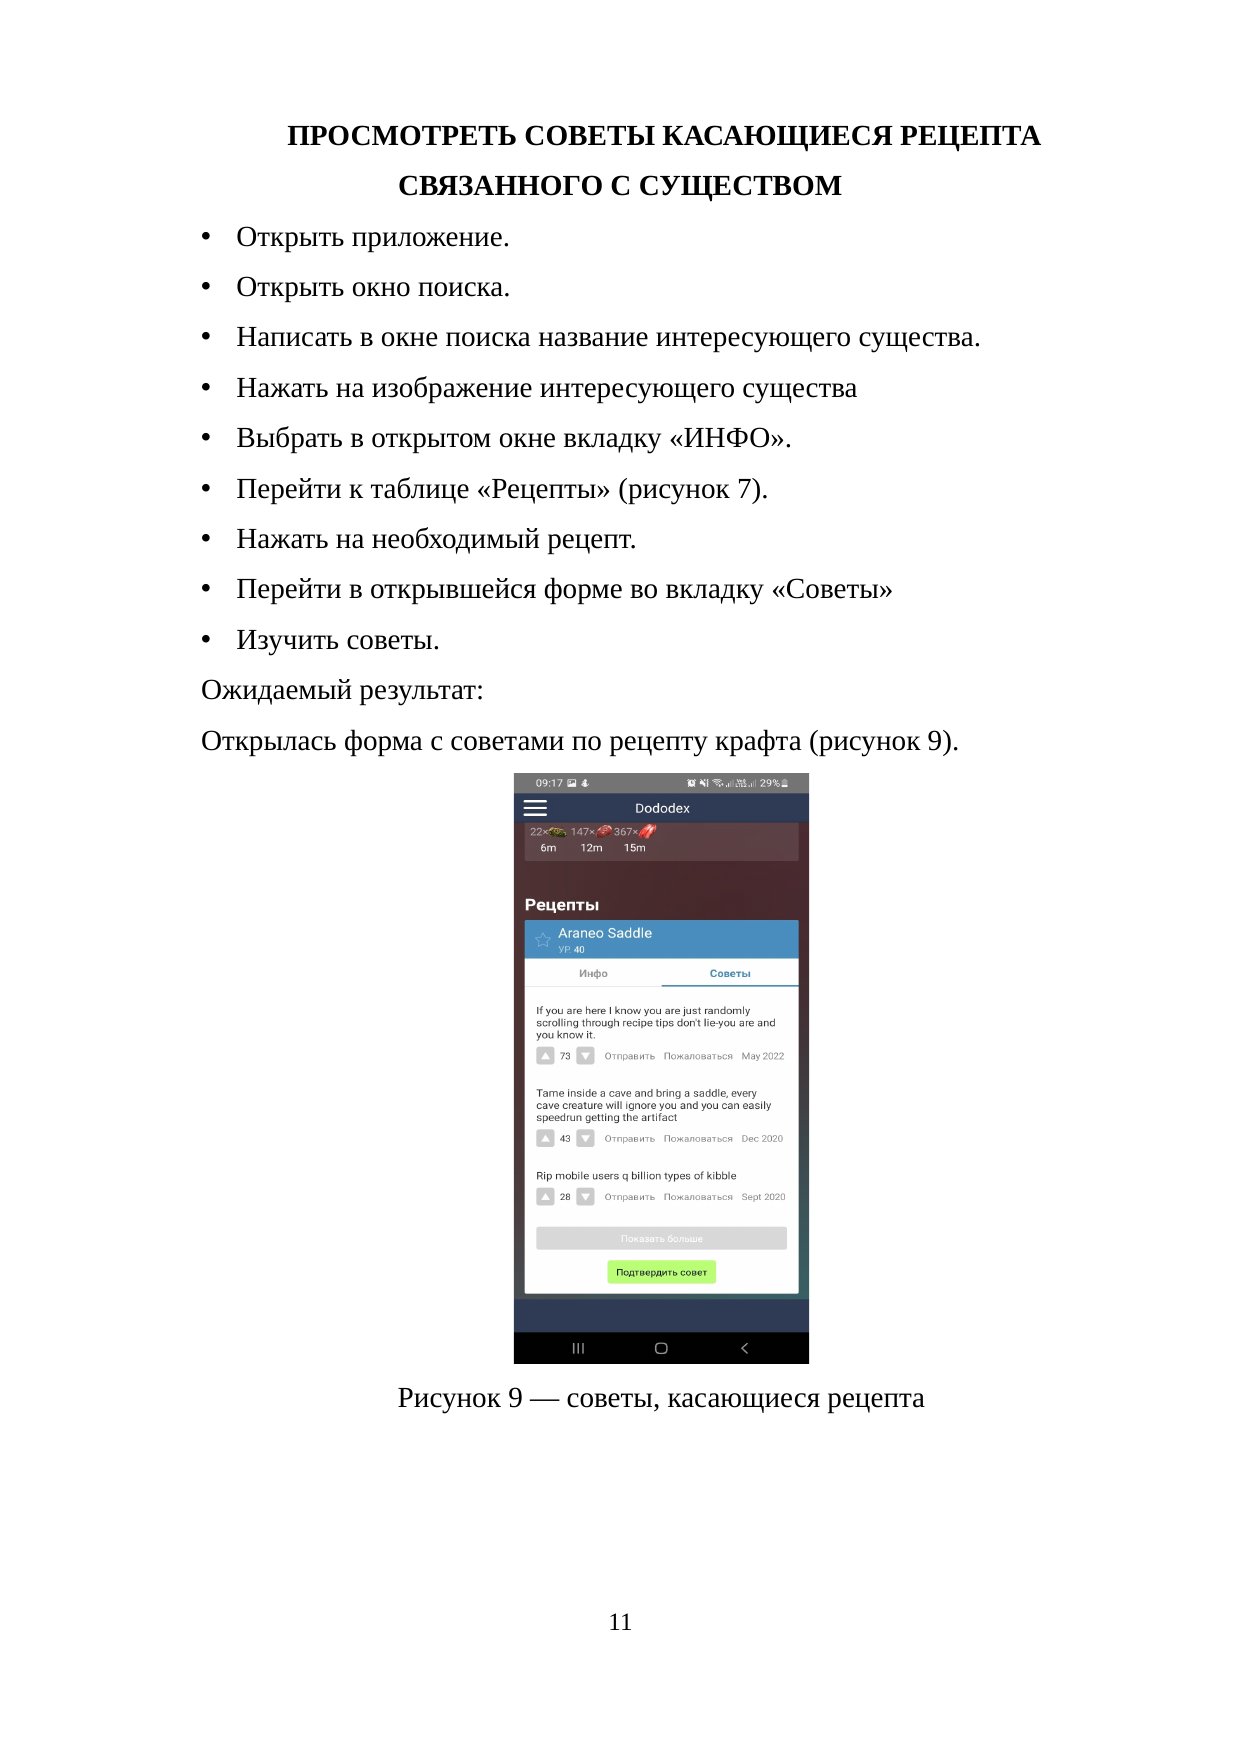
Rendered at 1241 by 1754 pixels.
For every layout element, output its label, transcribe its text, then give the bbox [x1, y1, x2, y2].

list Изучить советы. [201, 622, 1122, 656]
list Нажать на изображение интересующего существа [201, 370, 1122, 404]
list Открыть окно поиска. [201, 269, 1122, 303]
list Нажать на необходимый рецепт. [201, 521, 1122, 555]
list Выбрать в открытом окне вкладку «ИНФО». [201, 420, 1122, 454]
list Открыть приложение. [201, 219, 1122, 252]
list Открылась форма с советами по рецепту крафта (рисунок 9). [201, 723, 1122, 756]
list ПРОСМОТРЕТЬ СОВЕТЫ КАСАЮЩИЕСЯ РЕЦЕПТА СВЯЗАННОГО С СУЩЕСТВОМ [118, 118, 1122, 202]
list Рисунок 9 — советы, касающиеся рецепта [201, 1380, 1122, 1414]
list Перейти к таблице «Рецепты» (рисунок 7). [201, 471, 1122, 504]
list Перейти в открывшейся форме во вкладку «Советы» [201, 572, 1122, 605]
list Ожидаемый результат: [201, 672, 1122, 706]
list Написать в окне поиска название интересующего существа. [201, 319, 1122, 353]
picture [513, 773, 810, 1364]
